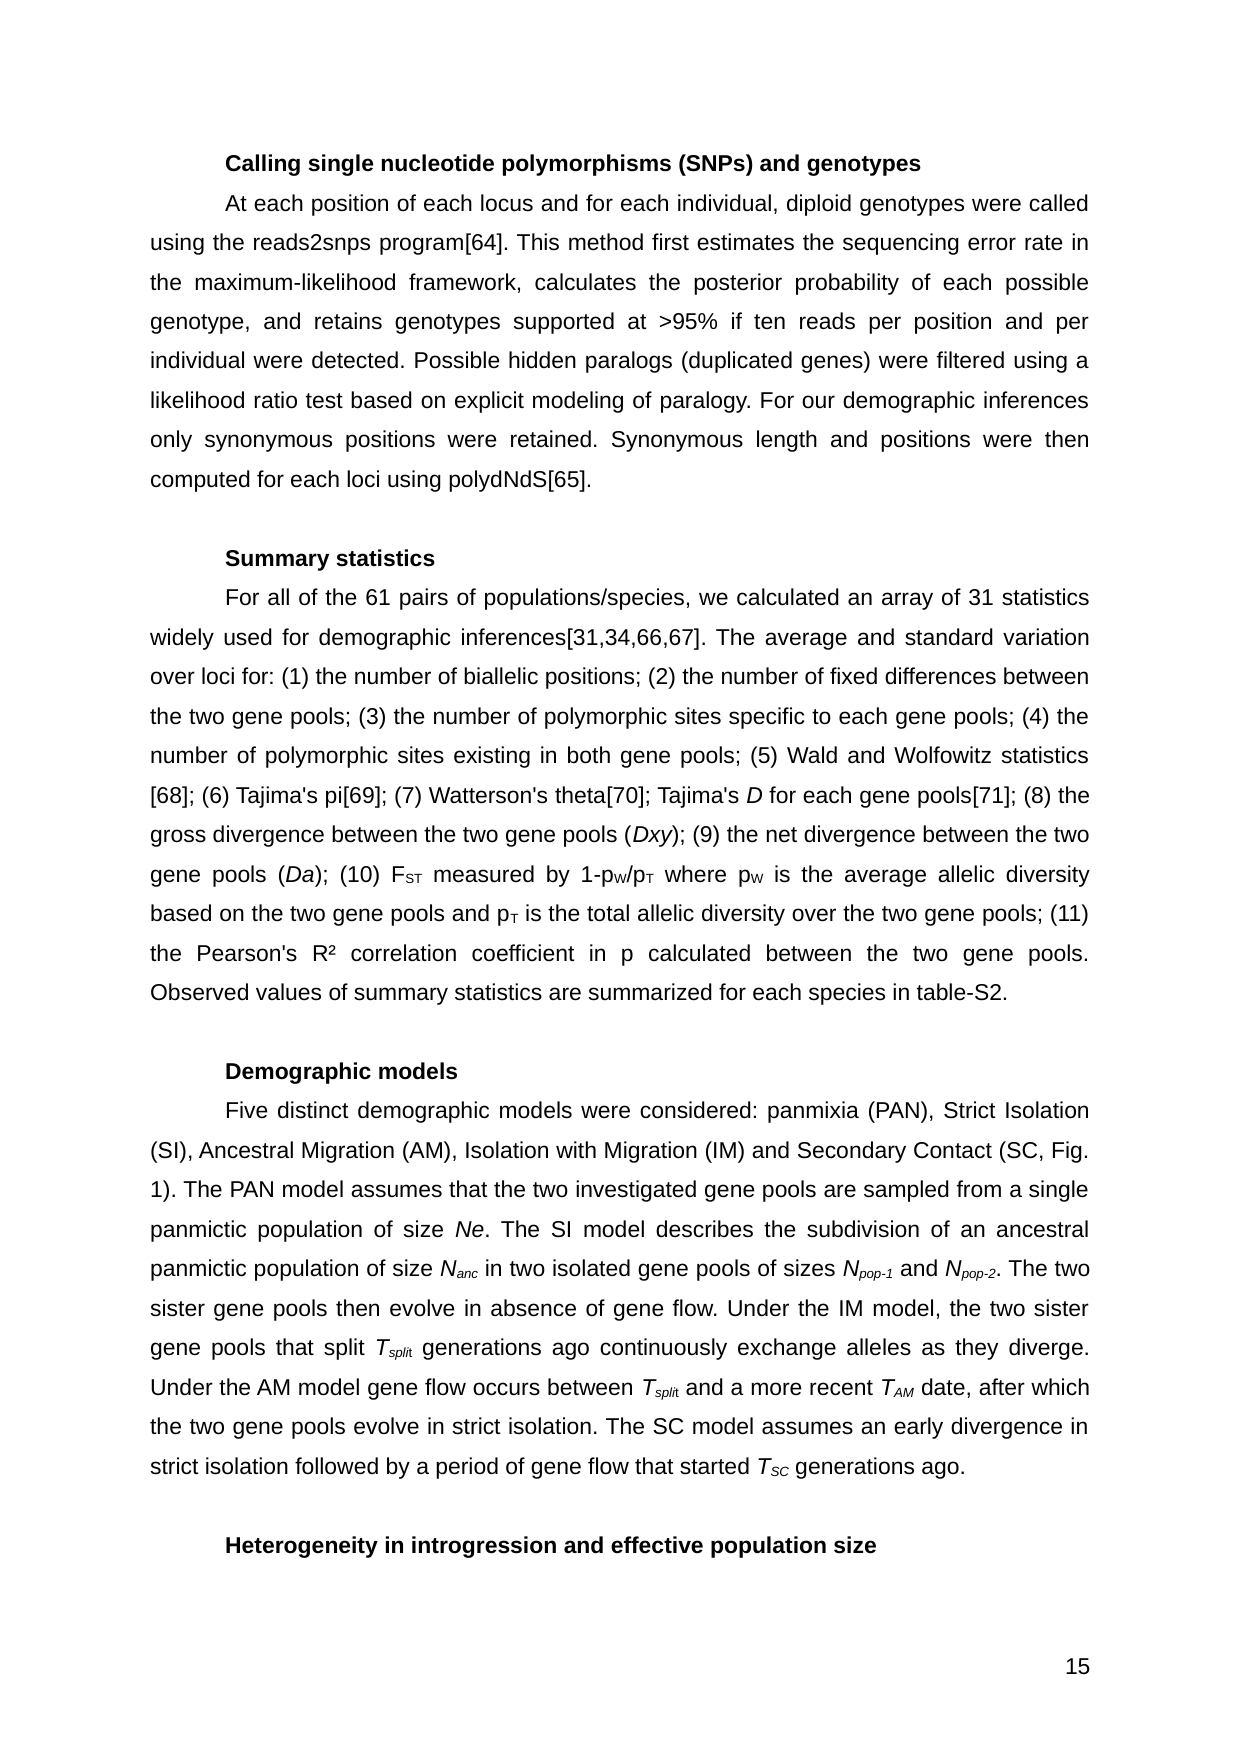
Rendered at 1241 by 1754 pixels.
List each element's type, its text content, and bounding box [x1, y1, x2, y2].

text For all of the 61 pairs of populations/species, we calculated an array of 31 statistics widely used for demographic inferences[31,34,66,67]. The average and standard variation over loci for: (1) the number of biallelic positions; (2) the number of fixed differences between the two gene pools; (3) the number of polymorphic sites specific to each gene pools; (4) the number of polymorphic sites existing in both gene pools; (5) Wald and Wolfowitz statistics [68]; (6) Tajima's pi[69]; (7) Watterson's theta[70]; Tajima's D for each gene pools[71]; (8) the gross divergence between the two gene pools (Dxy); (9) the net divergence between the two gene pools (Da); (10) FST measured by 1-pW/pT where pW is the average allelic diversity based on the two gene pools and pT is the total allelic diversity over the two gene pools; (11) the Pearson's R² correlation coefficient in p calculated between the two gene pools. Observed values of summary statistics are summarized for each species in table-S2. [150, 584, 1090, 1005]
text Calling single nucleotide polymorphisms (SNPs) and genotypes [150, 150, 1090, 176]
text Five distinct demographic models were considered: panmixia (PAN), Strict Isolation (SI), Ancestral Migration (AM), Isolation with Migration (IM) and Secondary Contact (SC, Fig. 1). The PAN model assumes that the two investigated gene pools are sampled from a single panmictic population of size Ne. The SI model describes the subdivision of an ancestral panmictic population of size Nanc in two isolated gene pools of sizes Npop-1 and Npop-2. The two sister gene pools then evolve in absence of gene flow. Under the IM model, the two sister gene pools that split Tsplit generations ago continuously exchange alleles as they diverge. Under the AM model gene flow occurs between Tsplit and a more recent TAM date, after which the two gene pools evolve in strict isolation. The SC model assumes an early divergence in strict isolation followed by a period of gene flow that started TSC generations ago. [150, 1097, 1090, 1479]
text Summary statistics [150, 545, 1090, 571]
text Heterogeneity in introgression and effective population size [150, 1532, 1090, 1558]
text Demographic models [150, 1058, 1090, 1084]
text At each position of each locus and for each individual, diploid genotypes were called using the reads2snps program[64]. This method first estimates the sequencing error rate in the maximum-likelihood framework, calculates the posterior probability of each possible genotype, and retains genotypes supported at >95% if ten reads per position and per individual were detected. Possible hidden paralogs (duplicated genes) were filtered using a likelihood ratio test based on explicit modeling of paralogy. For our demographic inferences only synonymous positions were retained. Synonymous length and positions were then computed for each loci using polydNdS[65]. [150, 189, 1090, 492]
